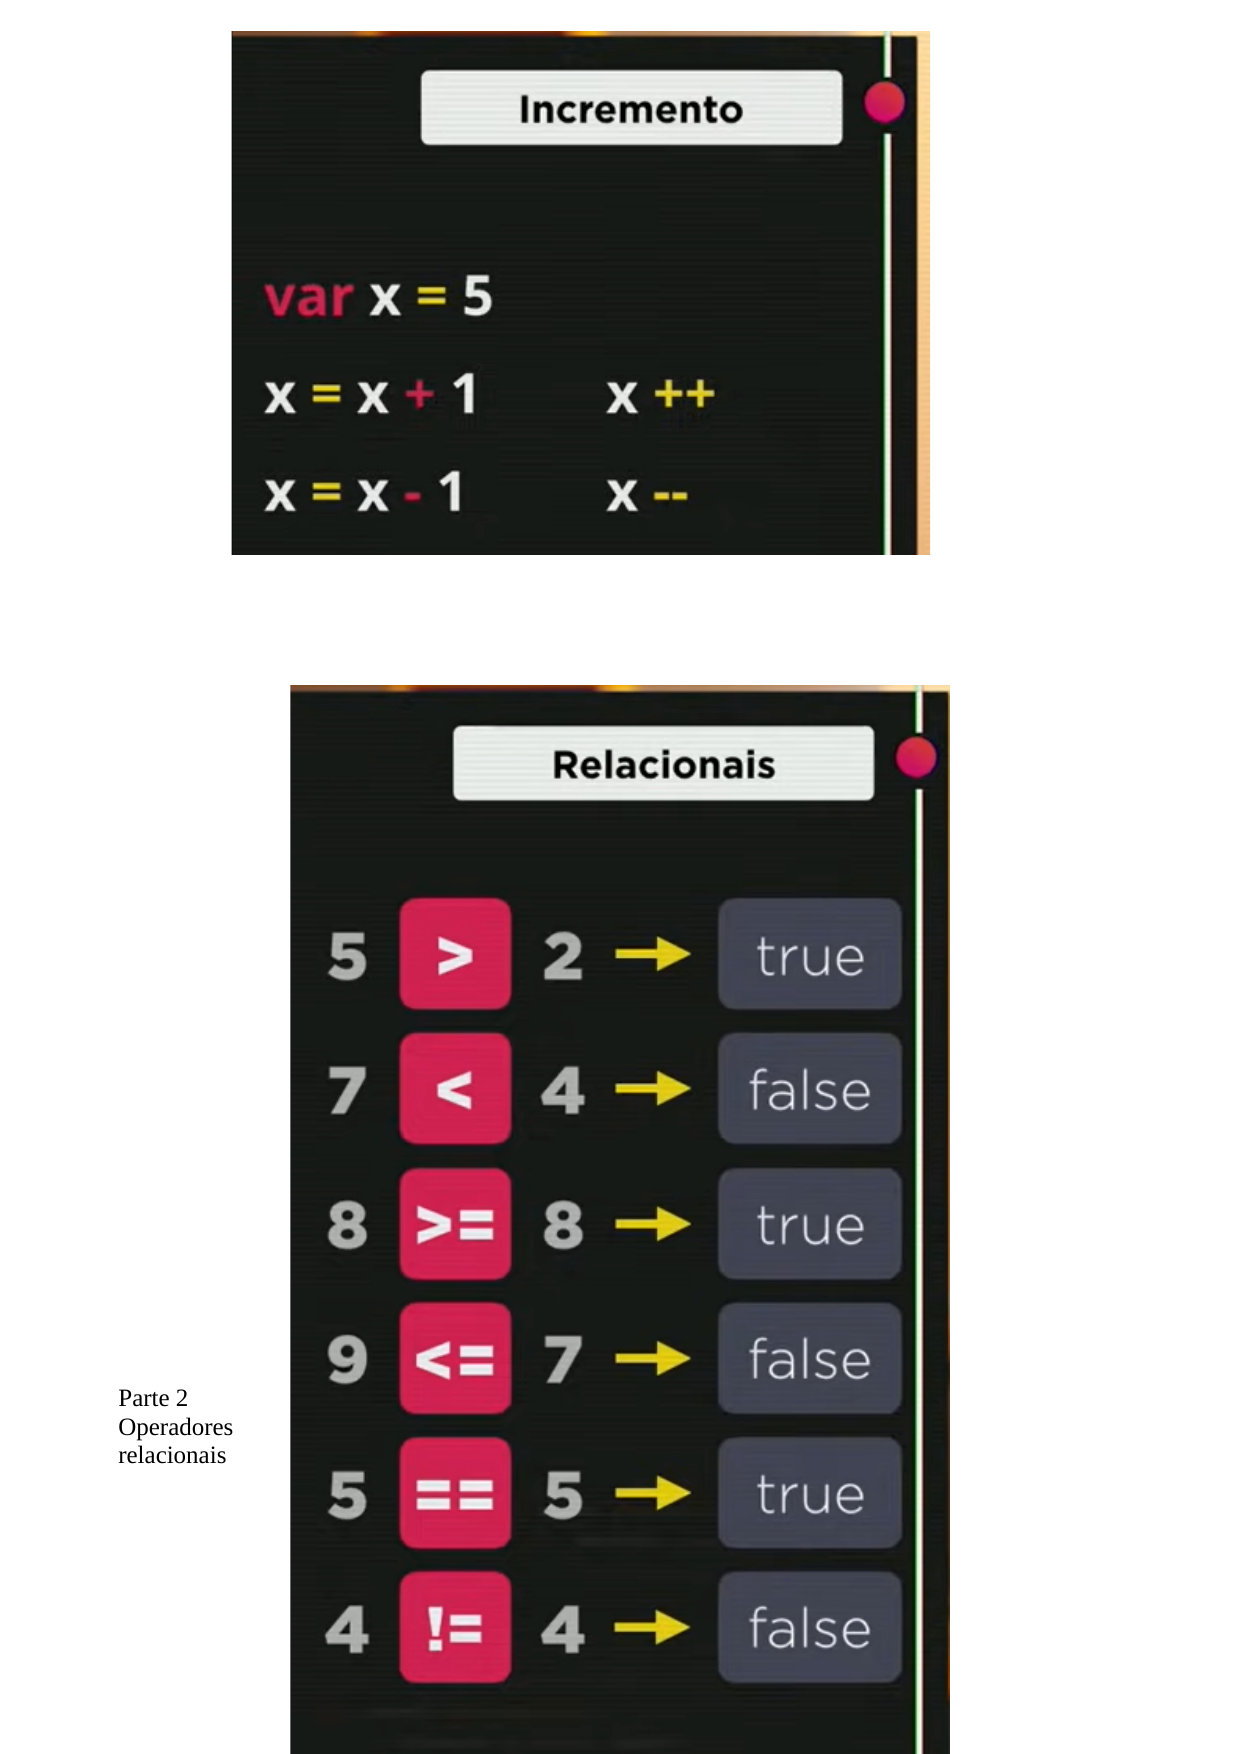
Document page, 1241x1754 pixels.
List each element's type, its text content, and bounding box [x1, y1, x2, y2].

text [950, 1383, 1122, 1412]
text Parte 2 [118, 1383, 290, 1412]
text Operadores relacionais [118, 1412, 290, 1469]
picture [290, 685, 950, 1754]
picture [231, 31, 931, 555]
text [950, 1412, 1122, 1469]
